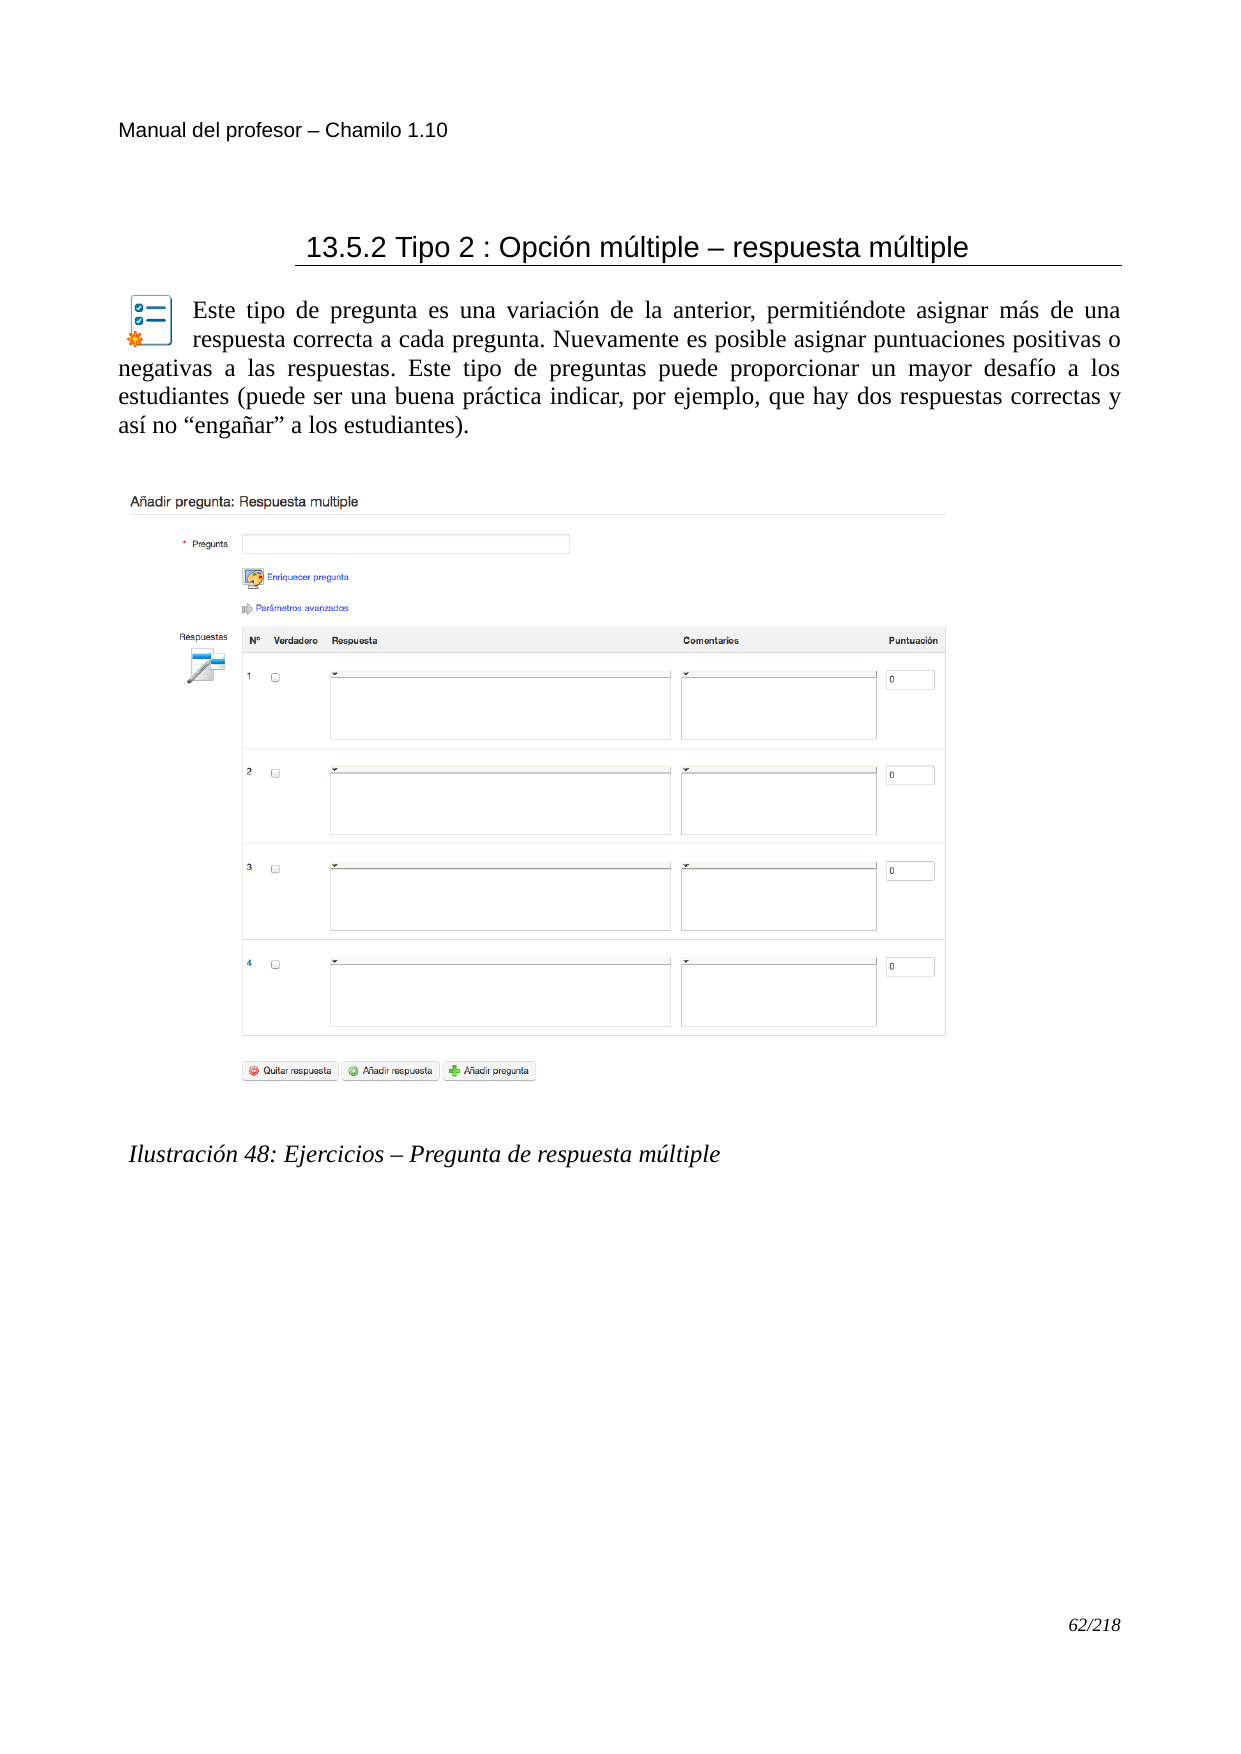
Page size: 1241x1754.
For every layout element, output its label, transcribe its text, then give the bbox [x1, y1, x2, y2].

text Ilustración 48: Ejercicios – Pregunta de respuesta múltiple [128, 1139, 1129, 1168]
picture [128, 492, 949, 1086]
text Este tipo de pregunta es una variación de la anterior, permitiéndote asignar más de una respuesta correcta a cada pregunta. Nuevamente es posible asignar puntuaciones positivas o negativas a las respuestas. Este tipo de preguntas puede proporcionar un mayor desafío a los estudiantes (puede ser una buena práctica indicar, por ejemplo, que hay dos respuestas correctas y así no “engañar” a los estudiantes). [118, 295, 1122, 439]
subtitle Tipo 2 : Opción múltiple – respuesta múltiple [295, 230, 1122, 265]
